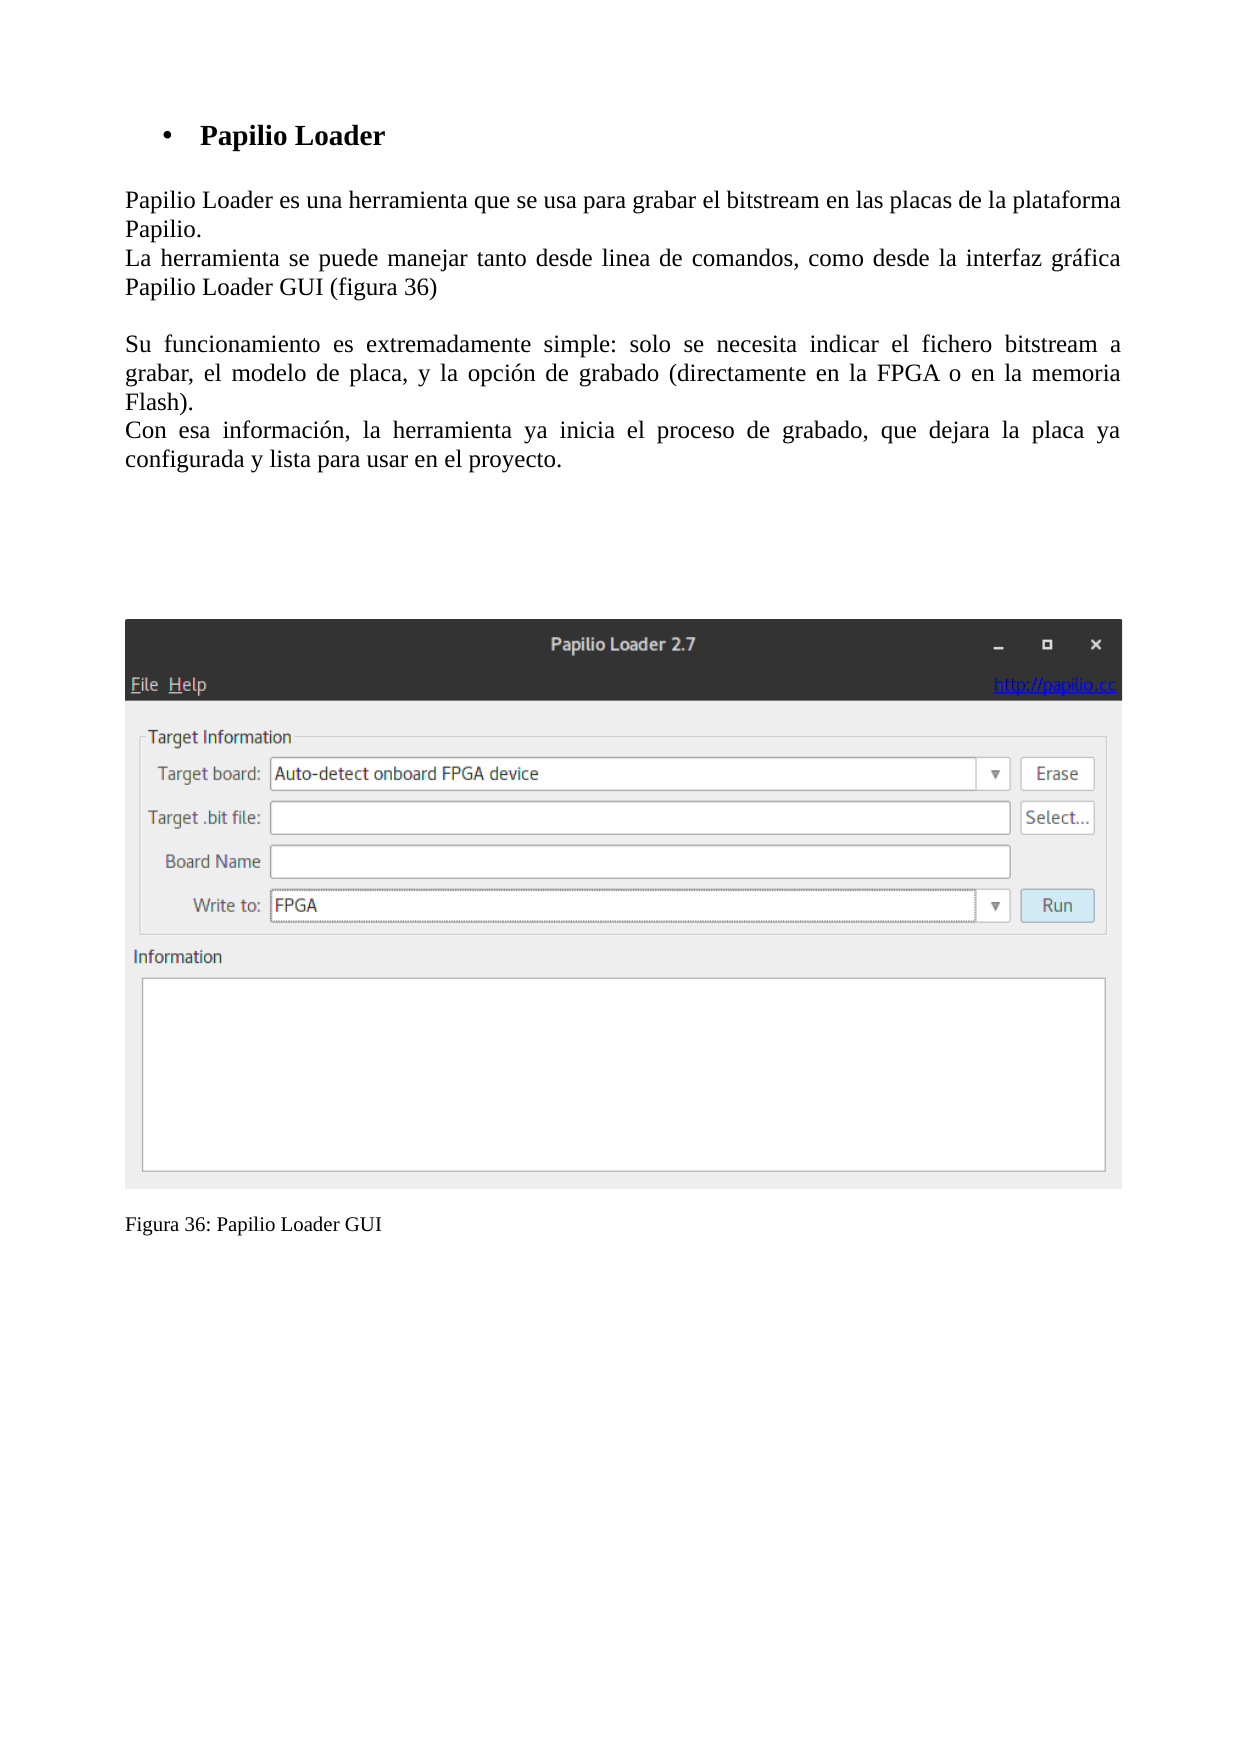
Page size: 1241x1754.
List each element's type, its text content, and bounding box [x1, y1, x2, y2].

picture [125, 619, 1123, 1189]
list Papilio Loader [162, 118, 1122, 152]
text La herramienta se puede manejar tanto desde linea de comandos, como desde la interfaz gráfica Papilio Loader GUI (figura 36) [125, 243, 1122, 300]
text Papilio Loader es una herramienta que se usa para grabar el bitstream en las placas de la plataforma Papilio. [125, 185, 1122, 243]
text Figura 36: Papilio Loader GUI [125, 1212, 1122, 1236]
text Su funcionamiento es extremadamente simple: solo se necesita indicar el fichero bitstream a grabar, el modelo de placa, y la opción de grabado (directamente en la FPGA o en la memoria Flash). Con esa información, la herramienta ya inicia el proceso de grabado, que dejara la placa ya configurada y lista para usar en el proyecto. [125, 329, 1122, 473]
